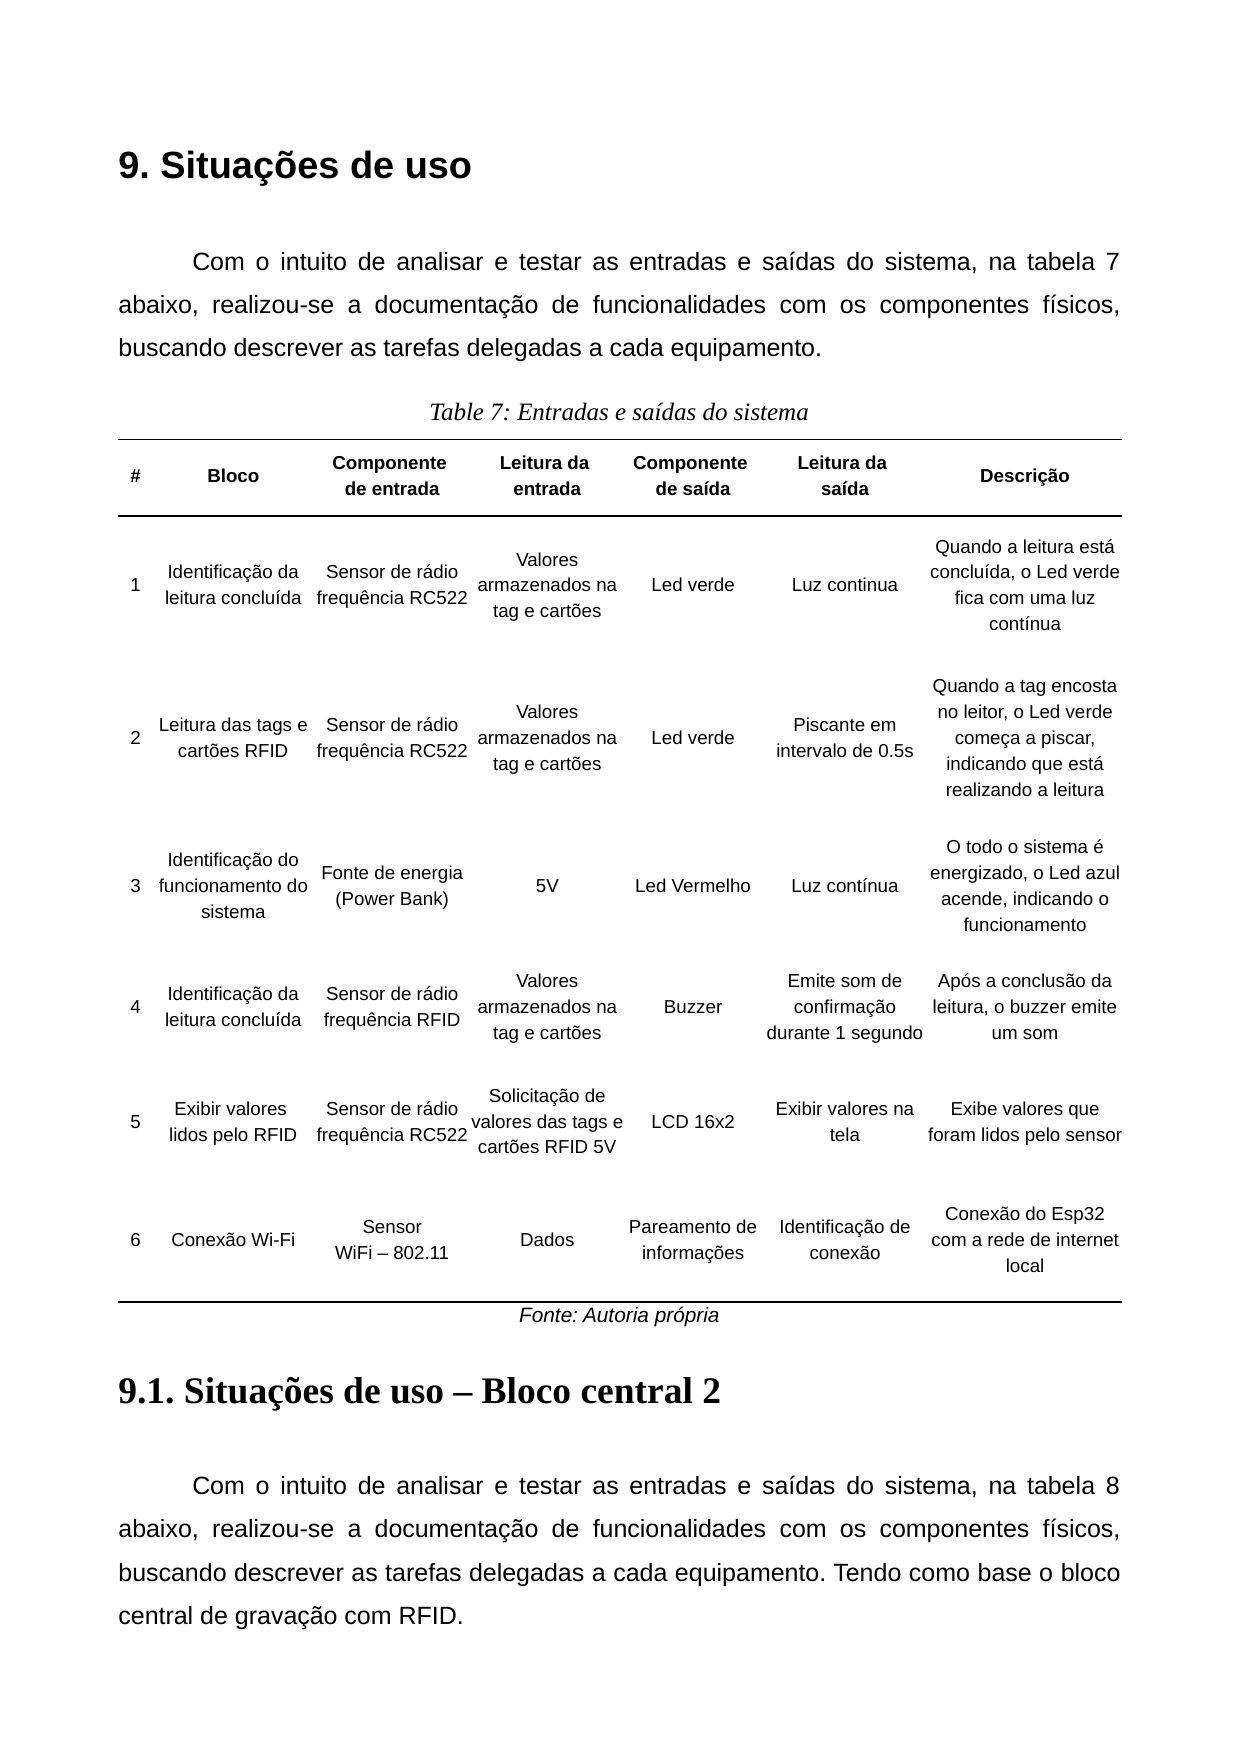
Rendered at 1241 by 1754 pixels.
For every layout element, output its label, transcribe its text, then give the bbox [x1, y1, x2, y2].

table_cell Identificação da leitura concluída [153, 517, 313, 657]
table_cell Piscante em intervalo de 0.5s [762, 658, 927, 822]
subtitle 9. Situações de uso [118, 143, 1122, 187]
table_cell Luz continua [762, 517, 927, 657]
table_cell 4 [118, 953, 152, 1064]
text Com o intuito de analisar e testar as entradas e saídas do sistema, na tabela 7 abaixo, realizou-se a documentação de funcionalidades com os componentes físicos, buscando descrever as tarefas delegadas a cada equipamento. [118, 247, 1122, 362]
table_cell Buzzer [624, 953, 762, 1064]
table_cell Valores armazenados na tag e cartões [470, 517, 624, 657]
table_cell Sensor de rádio frequência RC522 [314, 658, 470, 822]
table_cell Sensor de rádio frequência RC522 [314, 1065, 470, 1182]
table_header Leitura da entrada [470, 440, 624, 515]
table_cell Exibir valores na tela [762, 1065, 927, 1182]
table_cell Sensor WiFi – 802.11 [314, 1183, 470, 1301]
table_header Leitura da saída [762, 440, 927, 515]
table_cell Pareamento de informações [624, 1183, 762, 1301]
table_cell Led verde [624, 517, 762, 657]
text Table 7: Entradas e saídas do sistema [118, 397, 1122, 426]
table_cell Exibir valores lidos pelo RFID [153, 1065, 313, 1182]
table_cell 5V [470, 822, 624, 953]
table_cell Valores armazenados na tag e cartões [470, 658, 624, 822]
table_cell 1 [118, 517, 152, 657]
table_cell O todo o sistema é energizado, o Led azul acende, indicando o funcionamento [928, 822, 1122, 953]
table_header Descrição [928, 440, 1122, 515]
table_cell Dados [470, 1183, 624, 1301]
table_header # [118, 440, 152, 515]
table_cell Conexão do Esp32 com a rede de internet local [928, 1183, 1122, 1301]
text Fonte: Autoria própria [118, 1303, 1122, 1327]
table_cell Após a conclusão da leitura, o buzzer emite um som [928, 953, 1122, 1064]
table_header Componente de saída [624, 440, 762, 515]
table_cell Emite som de confirmação durante 1 segundo [762, 953, 927, 1064]
table_cell 3 [118, 822, 152, 953]
table_cell Identificação de conexão [762, 1183, 927, 1301]
table_cell Quando a tag encosta no leitor, o Led verde começa a piscar, indicando que está realizando a leitura [928, 658, 1122, 822]
subtitle 9.1. Situações de uso – Bloco central 2 [118, 1368, 1122, 1411]
table_cell Leitura das tags e cartões RFID [153, 658, 313, 822]
table_cell Quando a leitura está concluída, o Led verde fica com uma luz contínua [928, 517, 1122, 657]
table_cell Led verde [624, 658, 762, 822]
table_cell LCD 16x2 [624, 1065, 762, 1182]
table_cell Conexão Wi-Fi [153, 1183, 313, 1301]
table_cell 5 [118, 1065, 152, 1182]
text Com o intuito de analisar e testar as entradas e saídas do sistema, na tabela 8 abaixo, realizou-se a documentação de funcionalidades com os componentes físicos, buscando descrever as tarefas delegadas a cada equipamento. Tendo como base o bloco central de gravação com RFID. [118, 1471, 1122, 1629]
table_cell 6 [118, 1183, 152, 1301]
table_cell Exibe valores que foram lidos pelo sensor [928, 1065, 1122, 1182]
table_cell Fonte de energia (Power Bank) [314, 822, 470, 953]
table_cell Sensor de rádio frequência RFID [314, 953, 470, 1064]
table_cell Identificação da leitura concluída [153, 953, 313, 1064]
table_cell Solicitação de valores das tags e cartões RFID 5V [470, 1065, 624, 1182]
table_cell Luz contínua [762, 822, 927, 953]
table_cell Valores armazenados na tag e cartões [470, 953, 624, 1064]
table_cell Identificação do funcionamento do sistema [153, 822, 313, 953]
table_cell Led Vermelho [624, 822, 762, 953]
table_header Bloco [153, 440, 313, 515]
table_cell 2 [118, 658, 152, 822]
table_header Componente de entrada [314, 440, 470, 515]
table_cell Sensor de rádio frequência RC522 [314, 517, 470, 657]
